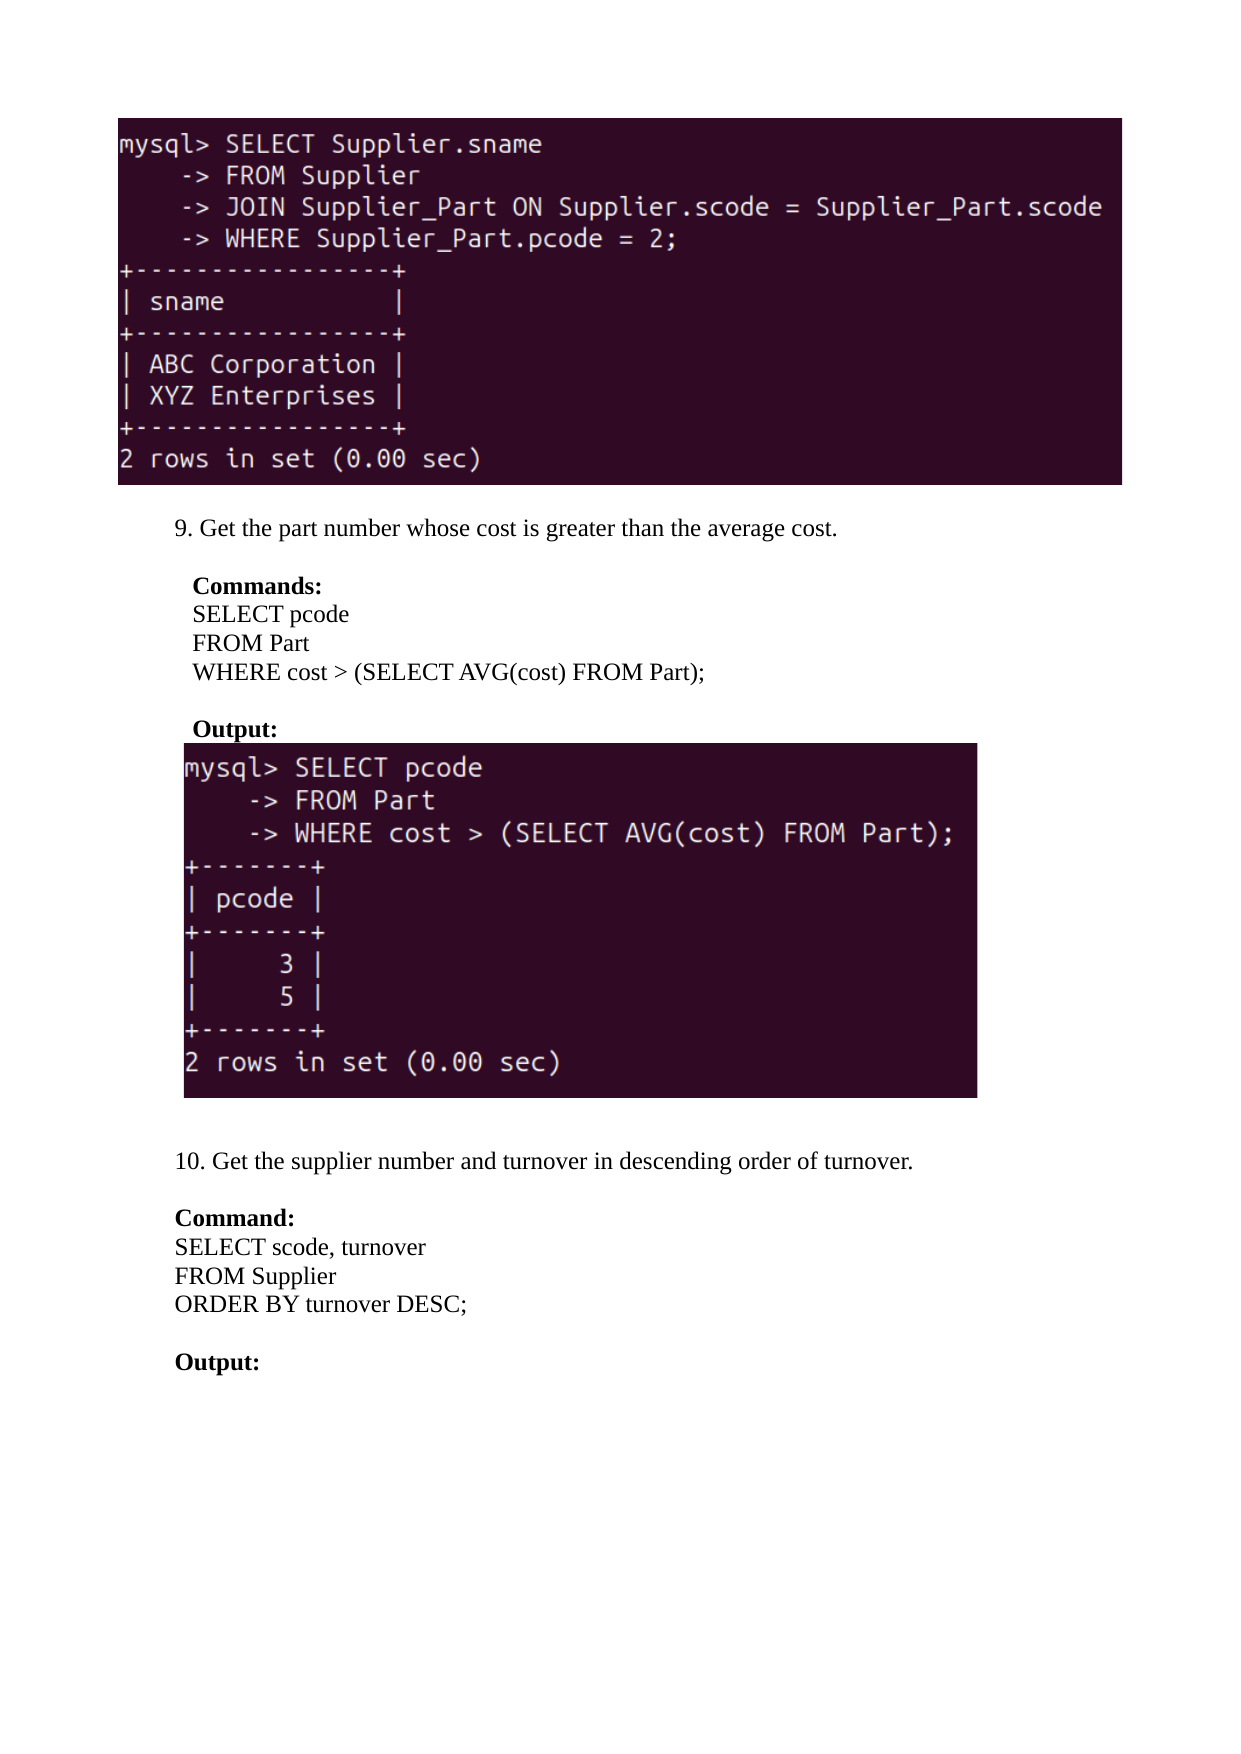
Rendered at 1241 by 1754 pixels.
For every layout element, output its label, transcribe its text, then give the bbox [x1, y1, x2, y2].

text SELECT scode, turnover [174, 1232, 1122, 1261]
text Command: [174, 1203, 1122, 1232]
text WHERE cost > (SELECT AVG(cost) FROM Part); [118, 657, 1122, 686]
text FROM Part [118, 628, 1122, 657]
text 10. Get the supplier number and turnover in descending order of turnover. [174, 1146, 1122, 1174]
text SELECT pcode [118, 599, 1122, 628]
text Output: [174, 1347, 1122, 1376]
text Commands: [118, 571, 1122, 599]
text Output: [118, 714, 1122, 743]
picture [118, 118, 1123, 485]
text FROM Supplier [174, 1261, 1122, 1289]
text ORDER BY turnover DESC; [174, 1289, 1122, 1318]
picture [183, 743, 978, 1098]
text 9. Get the part number whose cost is greater than the average cost. [174, 513, 1122, 542]
